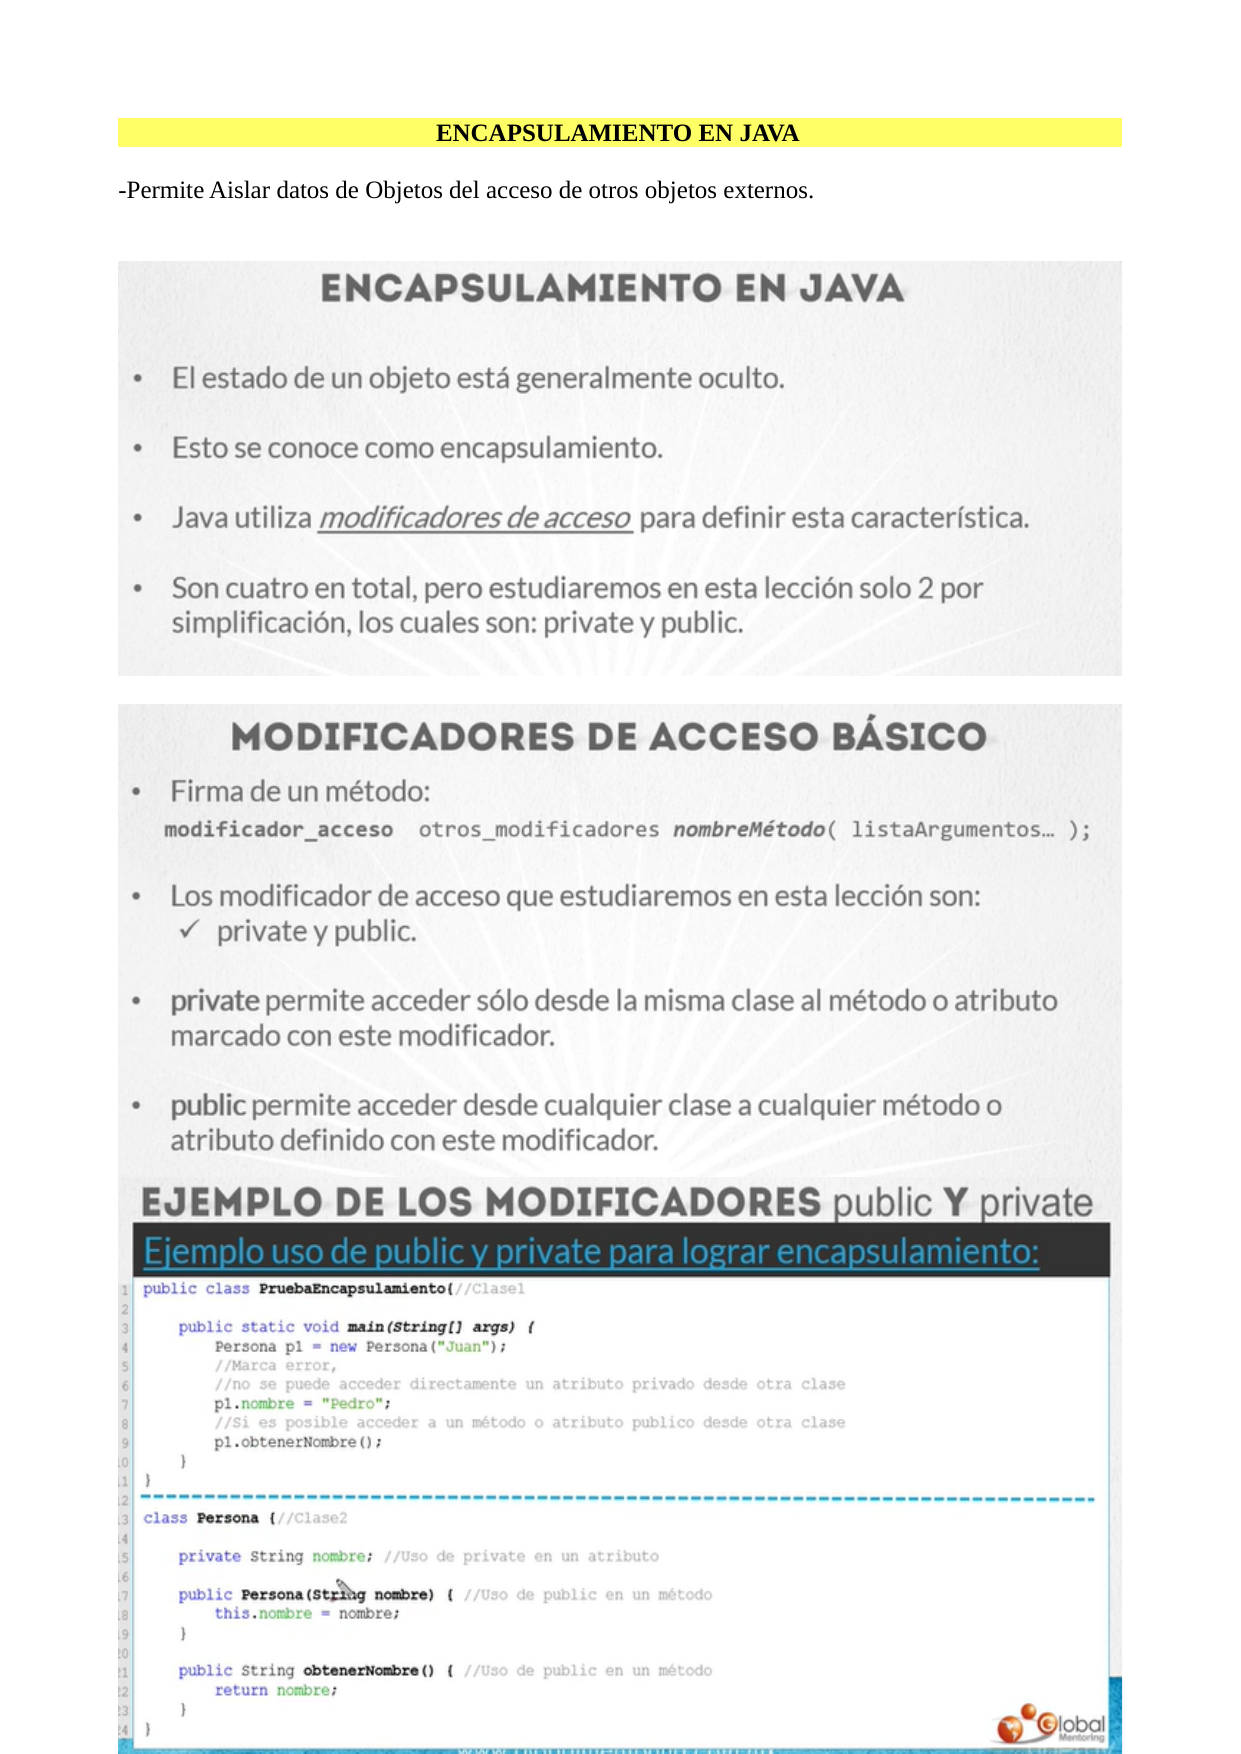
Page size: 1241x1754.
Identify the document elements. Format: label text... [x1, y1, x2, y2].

text -Permite Aislar datos de Objetos del acceso de otros objetos externos. [118, 176, 1122, 204]
picture [118, 704, 1123, 1754]
text ENCAPSULAMIENTO EN JAVA [118, 118, 1122, 147]
picture [118, 261, 1123, 676]
